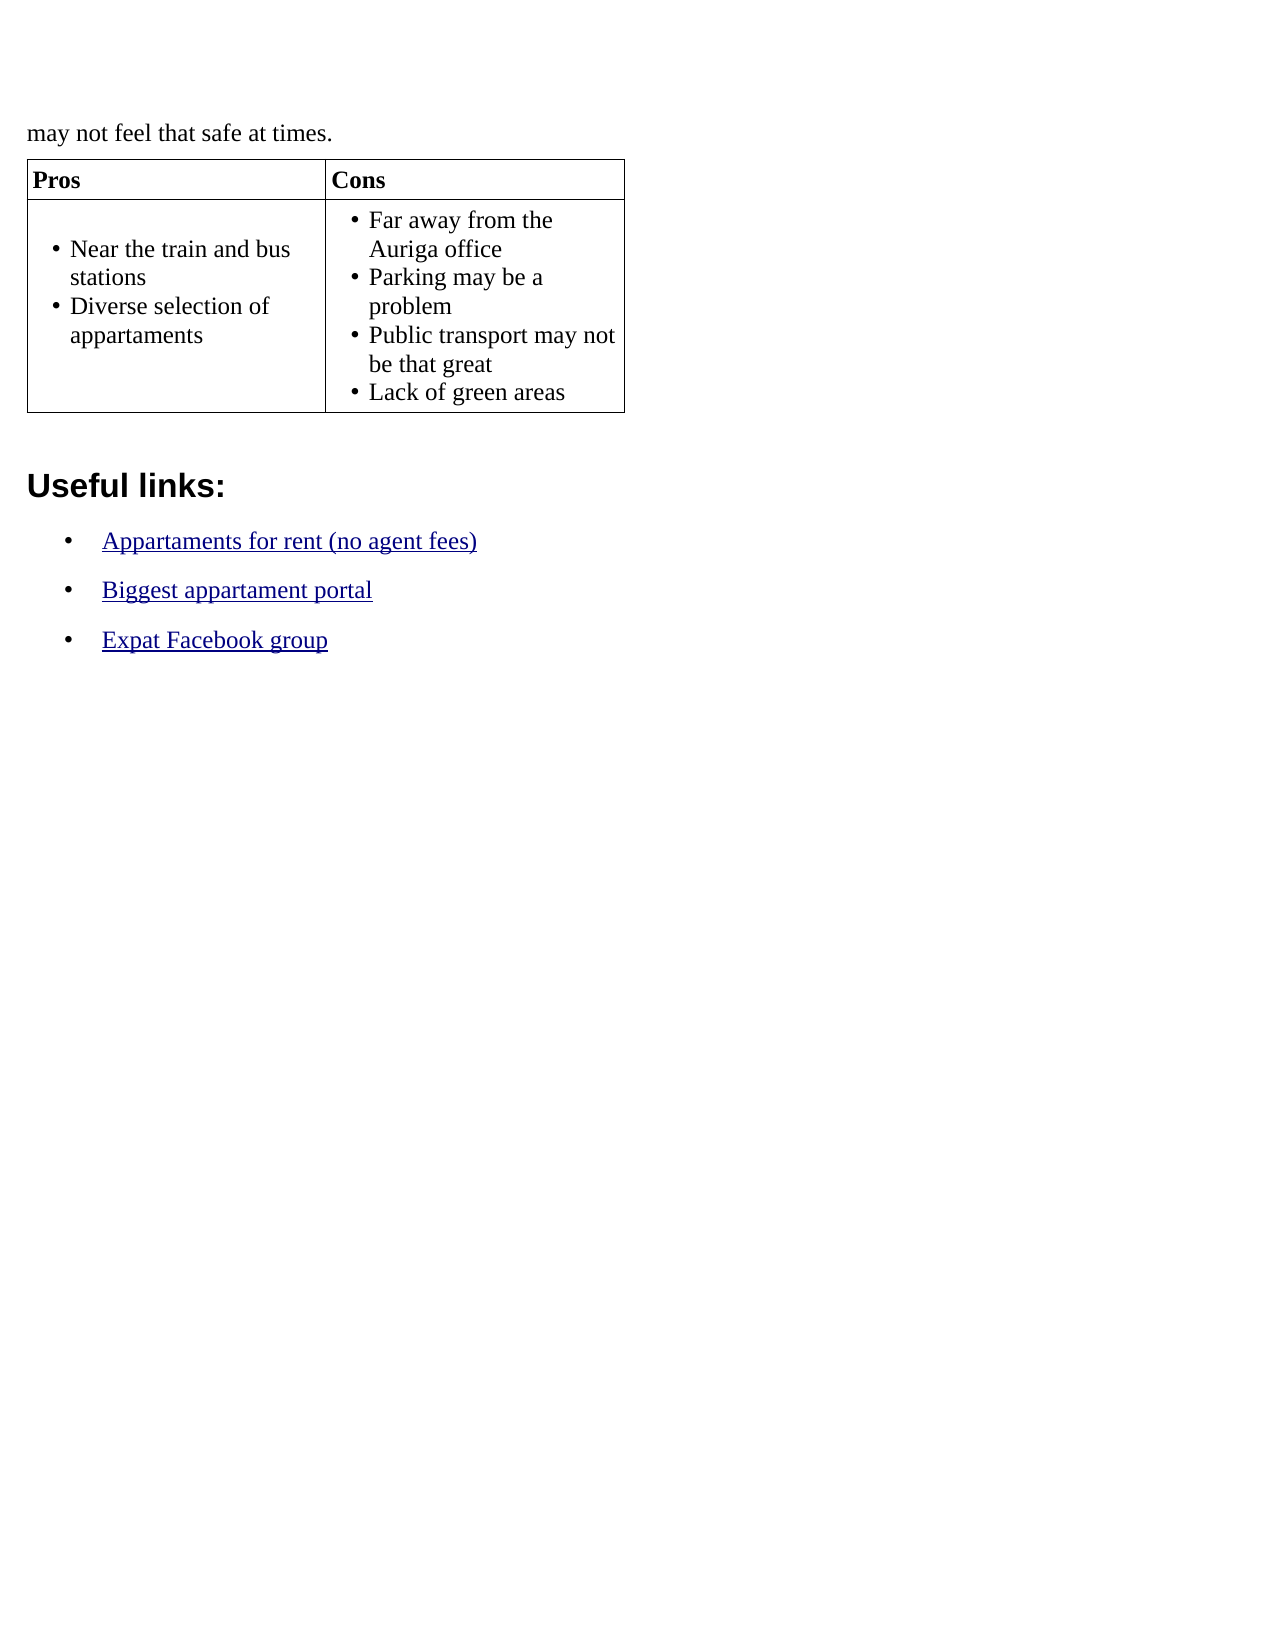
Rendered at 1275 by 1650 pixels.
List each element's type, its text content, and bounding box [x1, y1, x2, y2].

text may not feel that safe at times. [27, 118, 624, 147]
table_cell Near the train and bus stations Diverse selection of appartaments [28, 200, 325, 412]
list Appartaments for rent (no agent fees) [64, 526, 624, 555]
table_cell Far away from the Auriga office Parking may be a problem Public transport may not be that great Lack of green areas [326, 200, 624, 412]
subtitle Useful links: [27, 466, 624, 504]
list Biggest appartament portal [64, 576, 624, 604]
list Expat Facebook group [64, 625, 624, 654]
table_header Pros [28, 160, 325, 199]
table_header Cons [326, 160, 624, 199]
